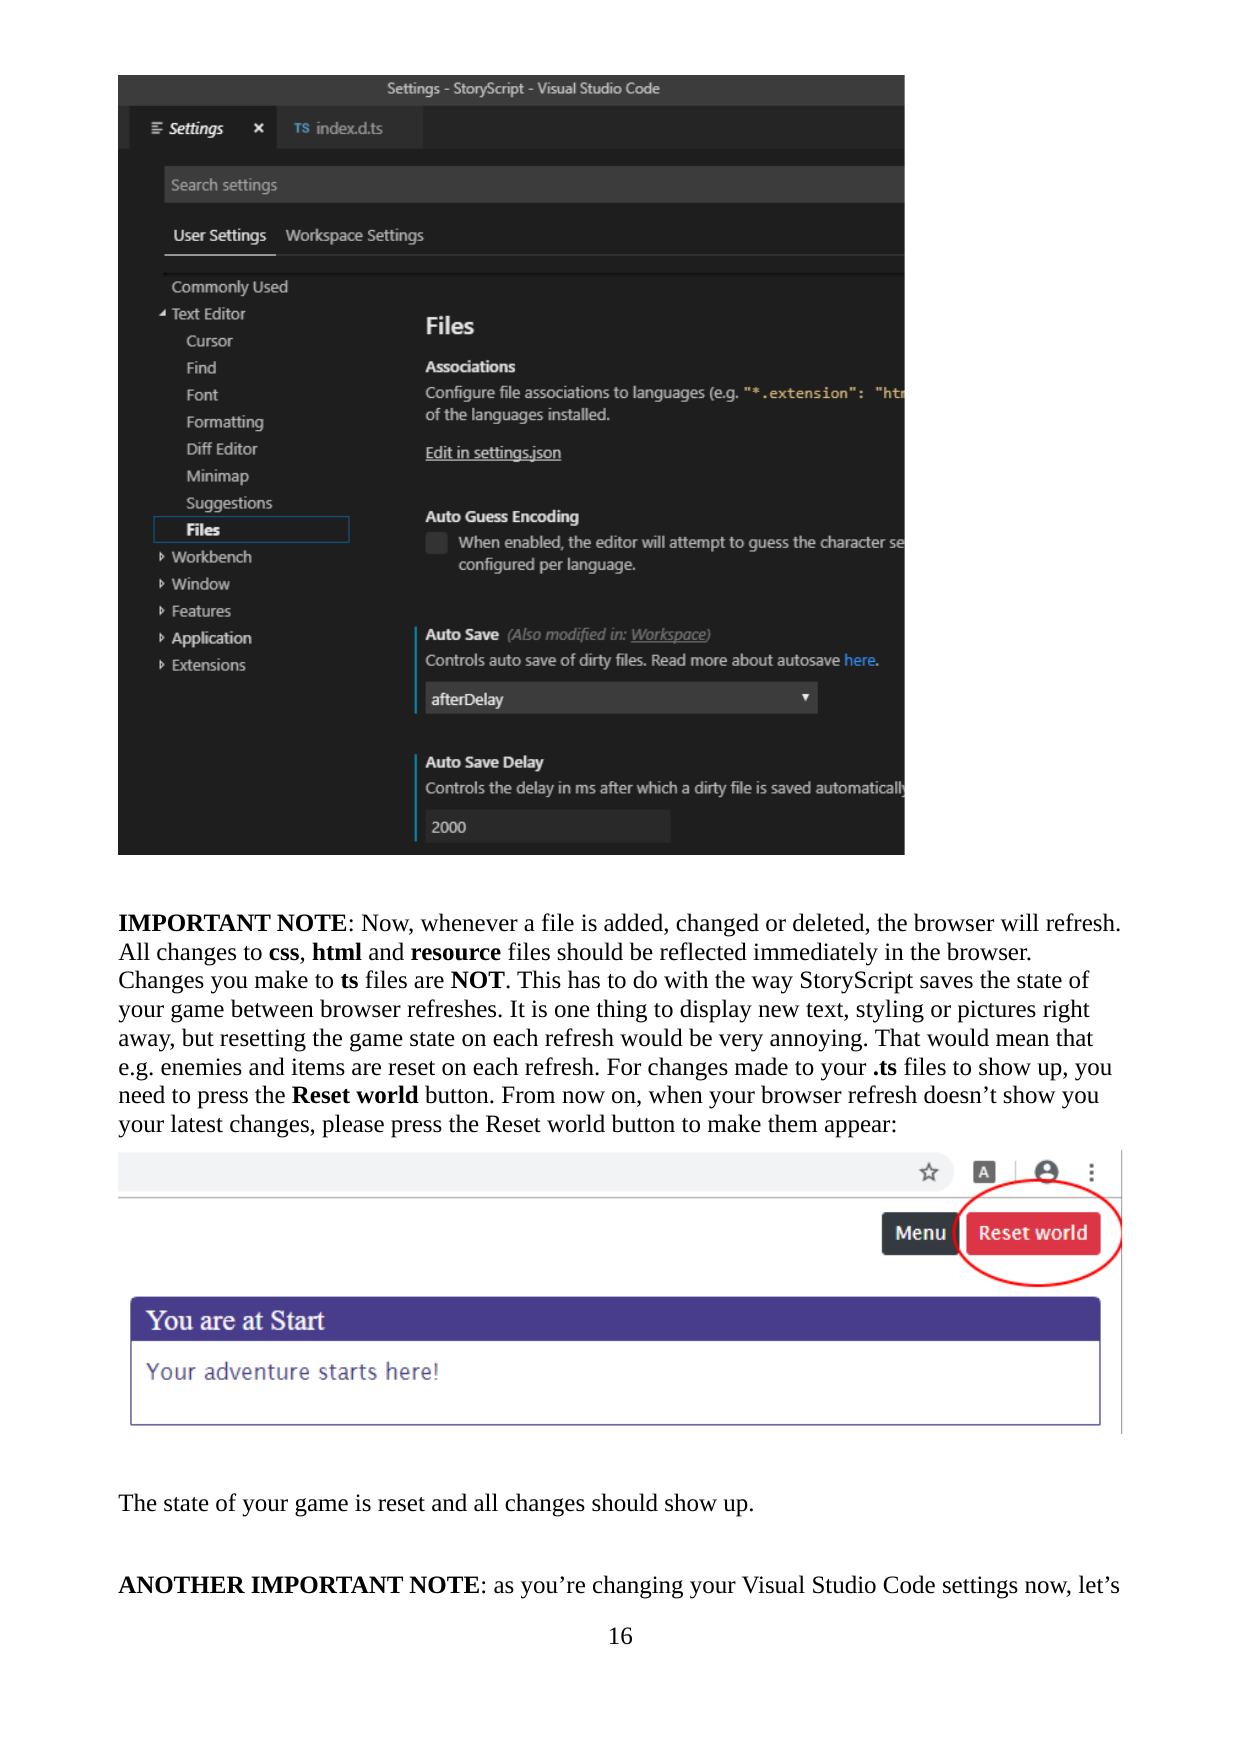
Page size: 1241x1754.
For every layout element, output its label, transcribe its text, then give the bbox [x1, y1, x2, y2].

text The state of your game is reset and all changes should show up. [118, 1488, 1122, 1516]
text IMPORTANT NOTE: Now, whenever a file is added, changed or deleted, the browser will refresh. All changes to css, html and resource files should be reflected immediately in the browser. Changes you make to ts files are NOT. This has to do with the way StoryScript saves the state of your game between browser refreshes. It is one thing to display new text, styling or pictures right away, but resetting the game state on each refresh would be very annoying. That would mean that e.g. enemies and items are reset on each refresh. For changes made to your .ts files to show up, you need to press the Reset world button. From now on, when your browser refresh doesn’t show you your latest changes, please press the Reset world button to make them appear: [118, 908, 1122, 1138]
text ANOTHER IMPORTANT NOTE: as you’re changing your Visual Studio Code settings now, let’s [118, 1570, 1122, 1599]
